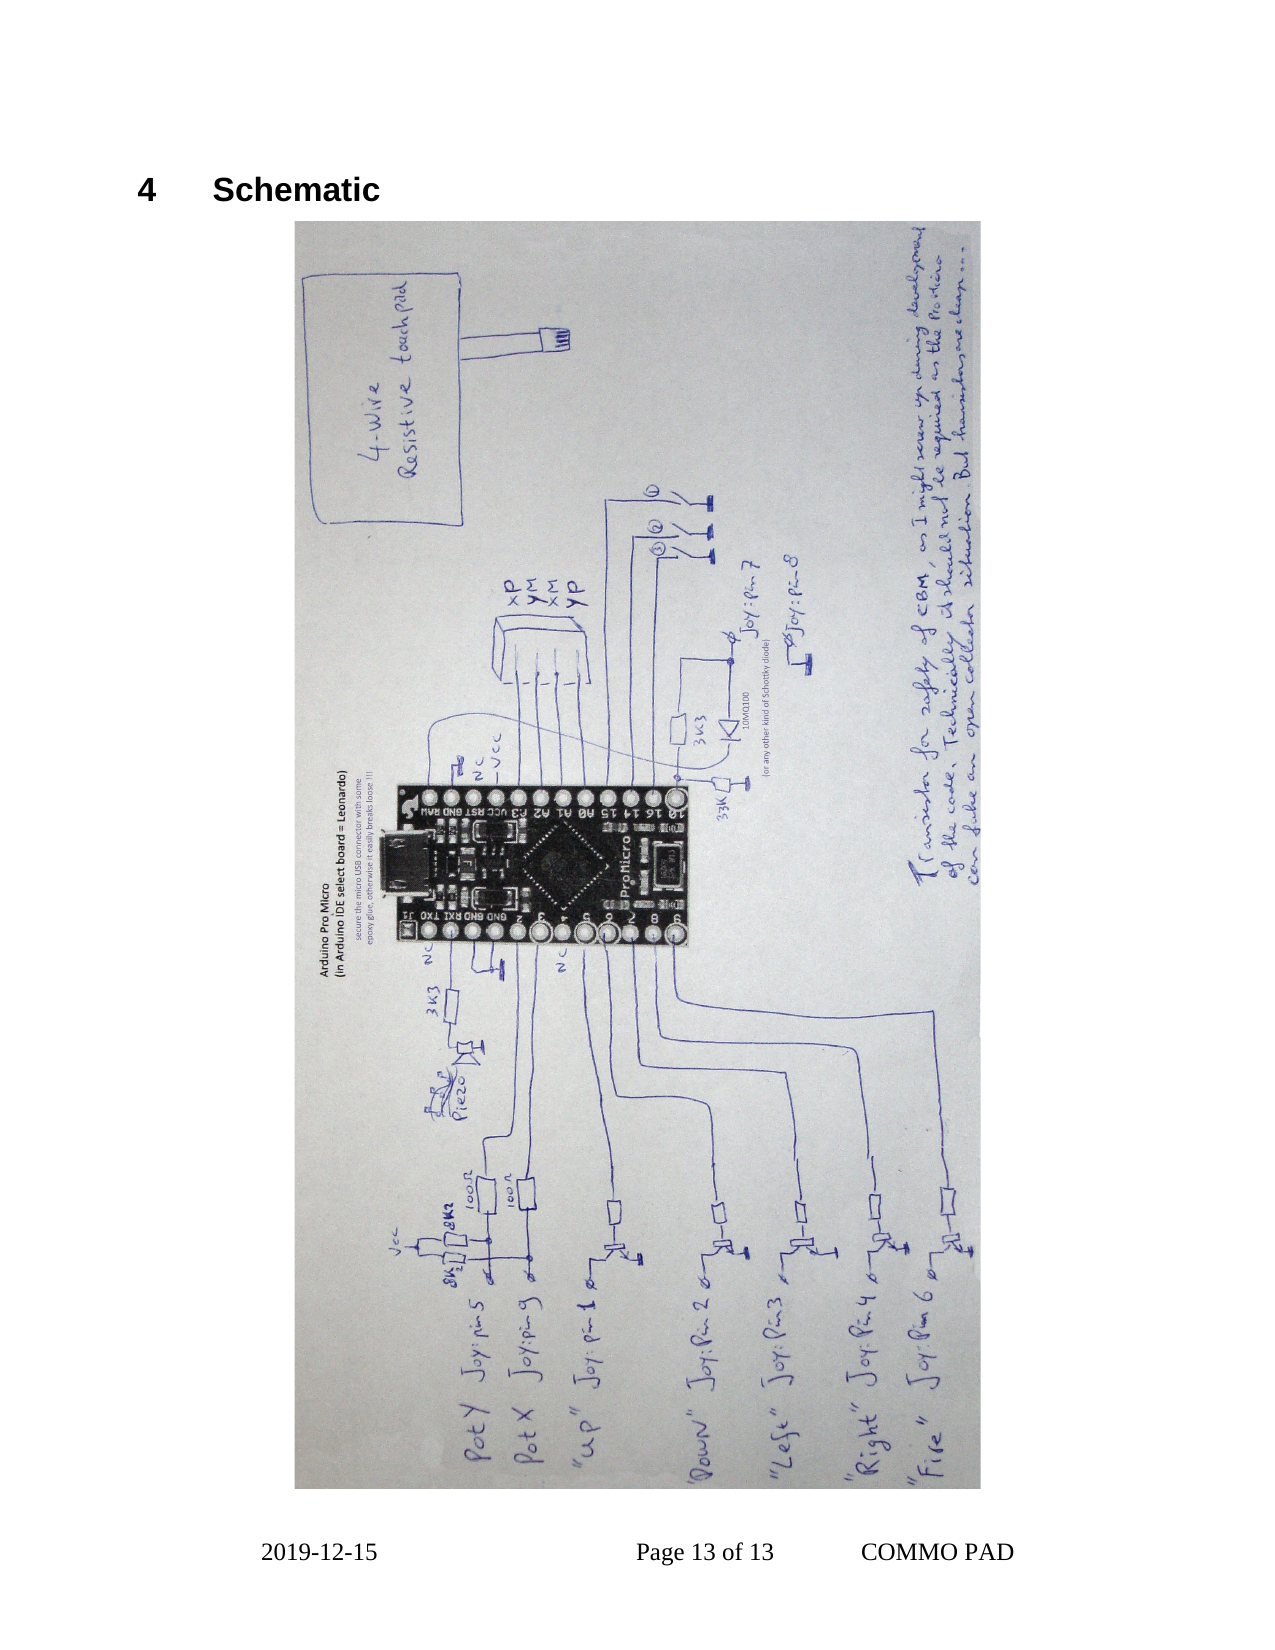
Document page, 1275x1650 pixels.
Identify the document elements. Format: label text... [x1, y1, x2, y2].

subtitle Schematic [137, 170, 1138, 209]
picture [294, 221, 981, 1489]
